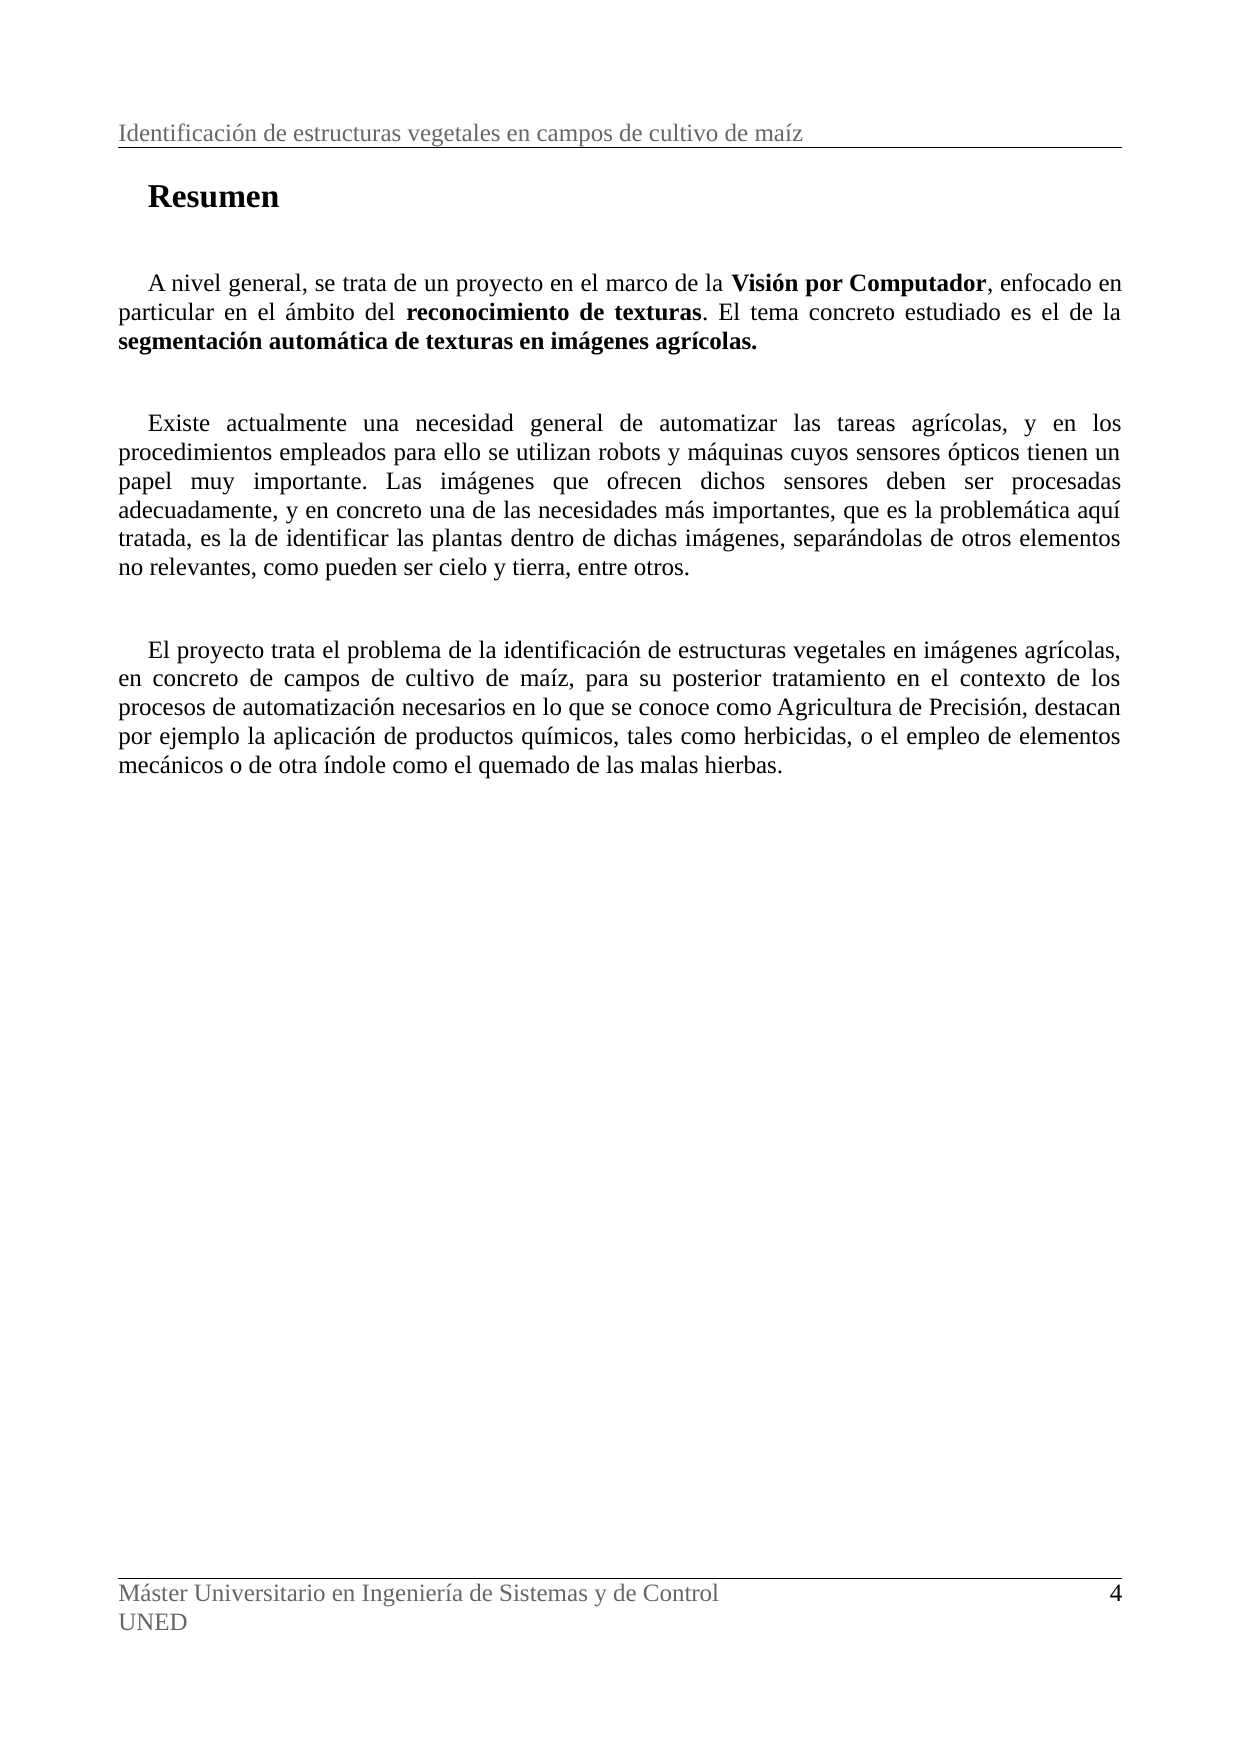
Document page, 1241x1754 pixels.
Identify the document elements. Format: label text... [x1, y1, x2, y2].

text Existe actualmente una necesidad general de automatizar las tareas agrícolas, y en los procedimientos empleados para ello se utilizan robots y máquinas cuyos sensores ópticos tienen un papel muy importante. Las imágenes que ofrecen dichos sensores deben ser procesadas adecuadamente, y en concreto una de las necesidades más importantes, que es la problemática aquí tratada, es la de identificar las plantas dentro de dichas imágenes, separándolas de otros elementos no relevantes, como pueden ser cielo y tierra, entre otros. [118, 408, 1122, 581]
text Resumen [118, 176, 1122, 215]
text A nivel general, se trata de un proyecto en el marco de la Visión por Computador, enfocado en particular en el ámbito del reconocimiento de texturas. El tema concreto estudiado es el de la segmentación automática de texturas en imágenes agrícolas. [118, 268, 1122, 355]
text El proyecto trata el problema de la identificación de estructuras vegetales en imágenes agrícolas, en concreto de campos de cultivo de maíz, para su posterior tratamiento en el contexto de los procesos de automatización necesarios en lo que se conoce como Agricultura de Precisión, destacan por ejemplo la aplicación de productos químicos, tales como herbicidas, o el empleo de elementos mecánicos o de otra índole como el quemado de las malas hierbas. [118, 635, 1122, 778]
